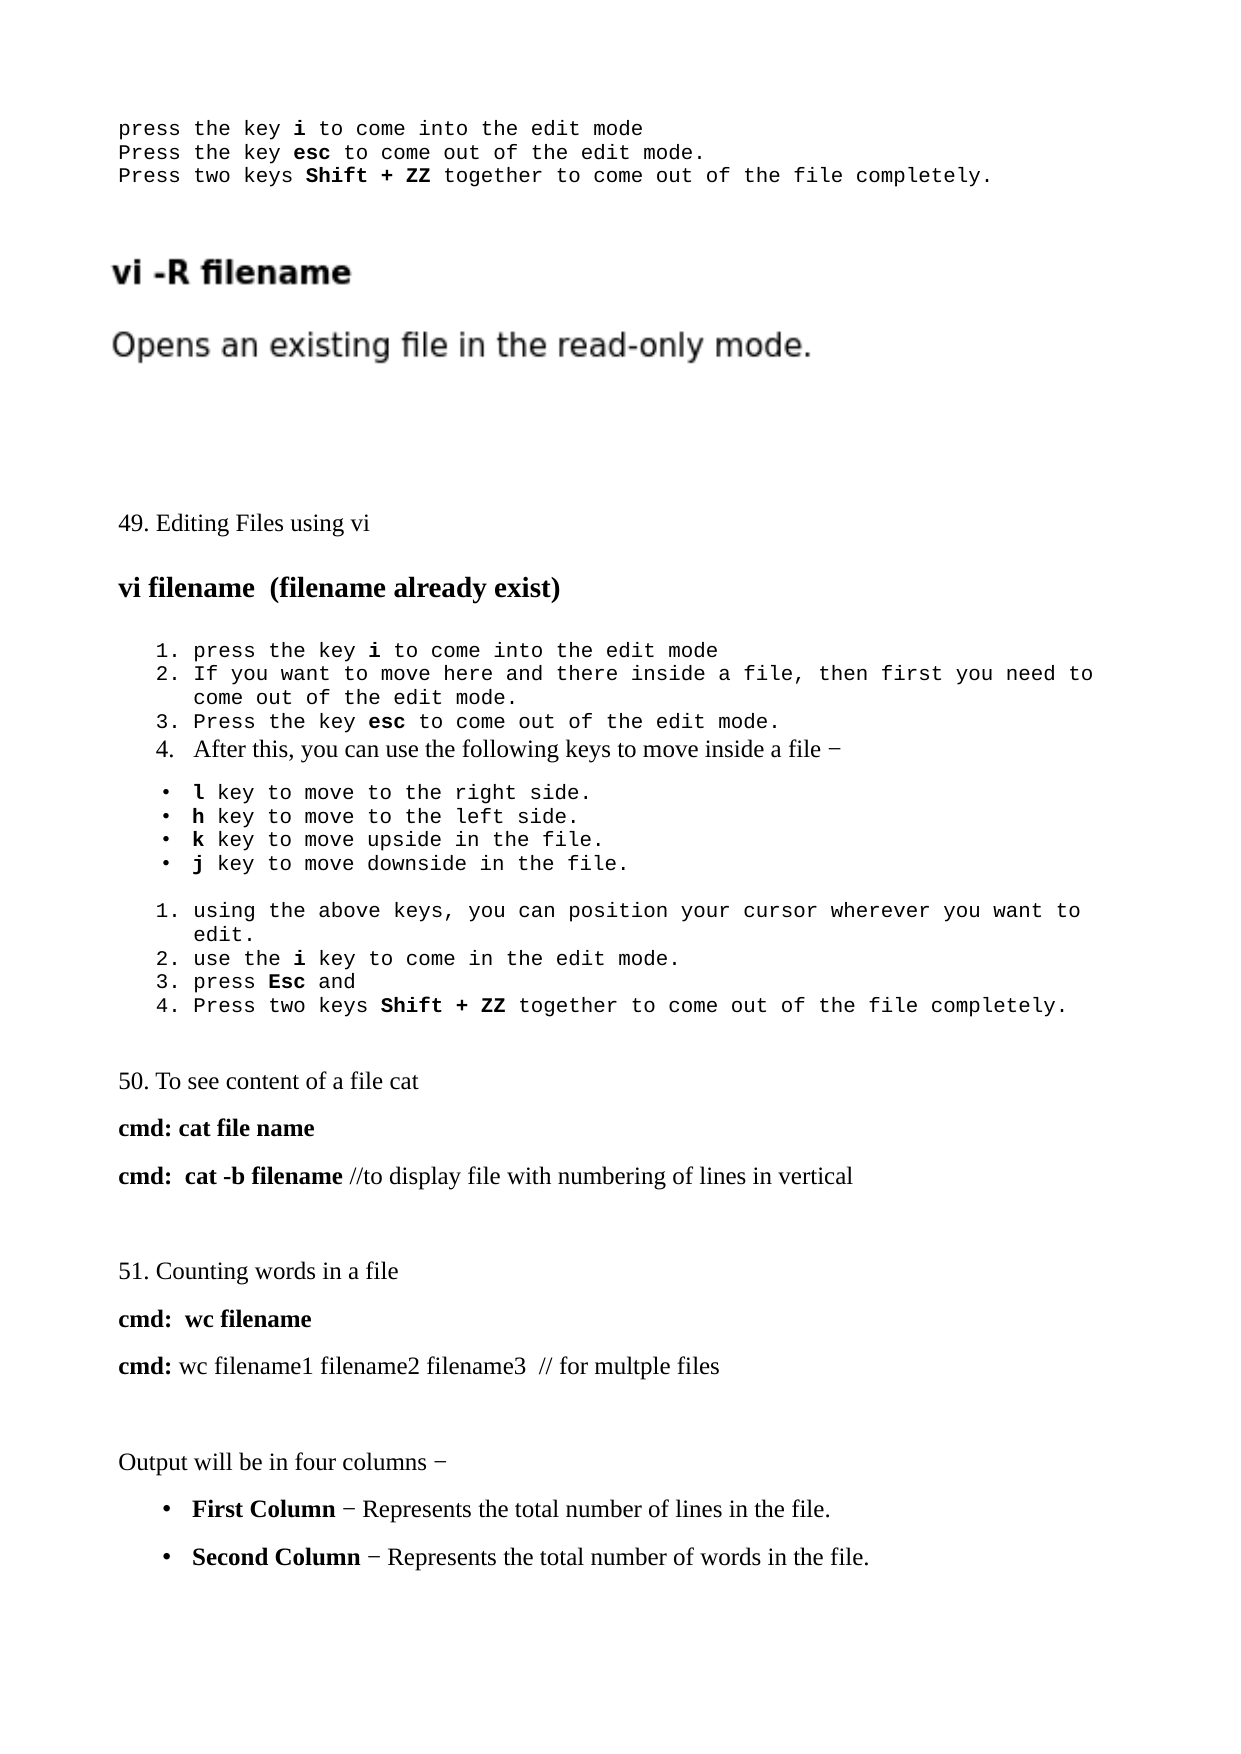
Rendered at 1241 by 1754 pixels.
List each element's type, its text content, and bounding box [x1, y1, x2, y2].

list using the above keys, you can position your cursor wherever you want to edit. [156, 900, 1122, 947]
list Press two keys Shift + ZZ together to come out of the file completely. [156, 995, 1122, 1018]
list Second Column − Represents the total number of words in the file. [162, 1542, 1122, 1571]
text cmd: cat file name [118, 1113, 1122, 1142]
text 51. Counting words in a file [118, 1256, 1122, 1285]
subtitle vi filename (filename already exist) [118, 570, 1122, 604]
text press the key i to come into the edit mode [118, 118, 1122, 142]
text cmd: wc filename1 filename2 filename3 // for multple files [118, 1351, 1122, 1380]
text Press two keys Shift + ZZ together to come out of the file completely. [118, 165, 1122, 189]
list Press the key esc to come out of the edit mode. [156, 711, 1122, 734]
text cmd: cat -b filename //to display file with numbering of lines in vertical [118, 1161, 1122, 1190]
text 49. Editing Files using vi [118, 508, 1122, 537]
text 50. To see content of a file cat [118, 1066, 1122, 1094]
list If you want to move here and there inside a file, then first you need to come out of the edit mode. [156, 663, 1122, 711]
list press Esc and [156, 971, 1122, 995]
list First Column − Represents the total number of lines in the file. [162, 1494, 1122, 1523]
picture [96, 212, 1144, 409]
list l key to move to the right side. [162, 782, 1122, 806]
list j key to move downside in the file. [162, 853, 1122, 877]
text Output will be in four columns − [118, 1447, 1122, 1475]
list k key to move upside in the file. [162, 829, 1122, 853]
list h key to move to the left side. [162, 806, 1122, 829]
text cmd: wc filename [118, 1304, 1122, 1332]
text Press the key esc to come out of the edit mode. [118, 142, 1122, 165]
list After this, you can use the following keys to move inside a file − [156, 734, 1122, 763]
list use the i key to come in the edit mode. [156, 947, 1122, 971]
list press the key i to come into the edit mode [156, 640, 1122, 663]
